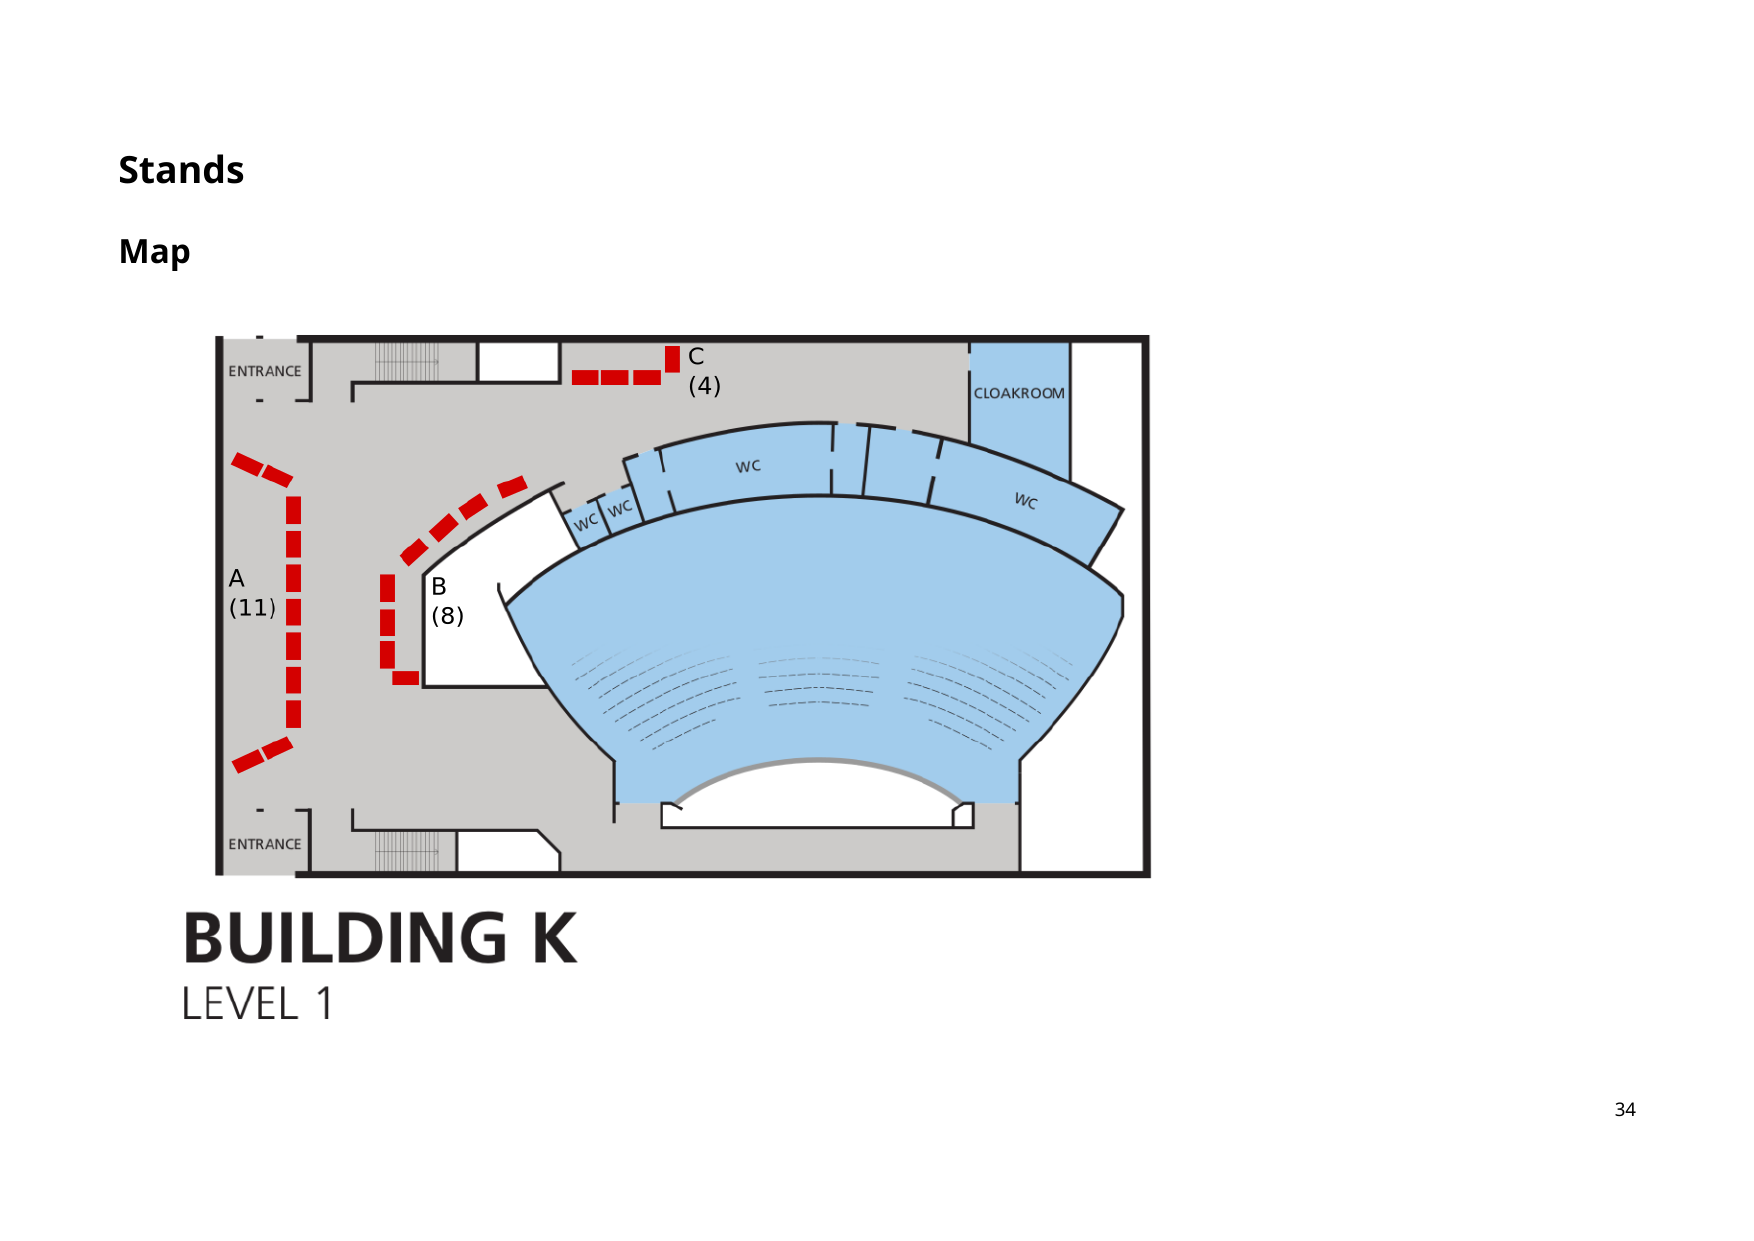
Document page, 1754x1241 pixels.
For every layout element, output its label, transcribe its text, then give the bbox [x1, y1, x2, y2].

subtitle Stands [118, 143, 1636, 194]
picture [143, 286, 1248, 1067]
subtitle Map [118, 227, 1636, 273]
